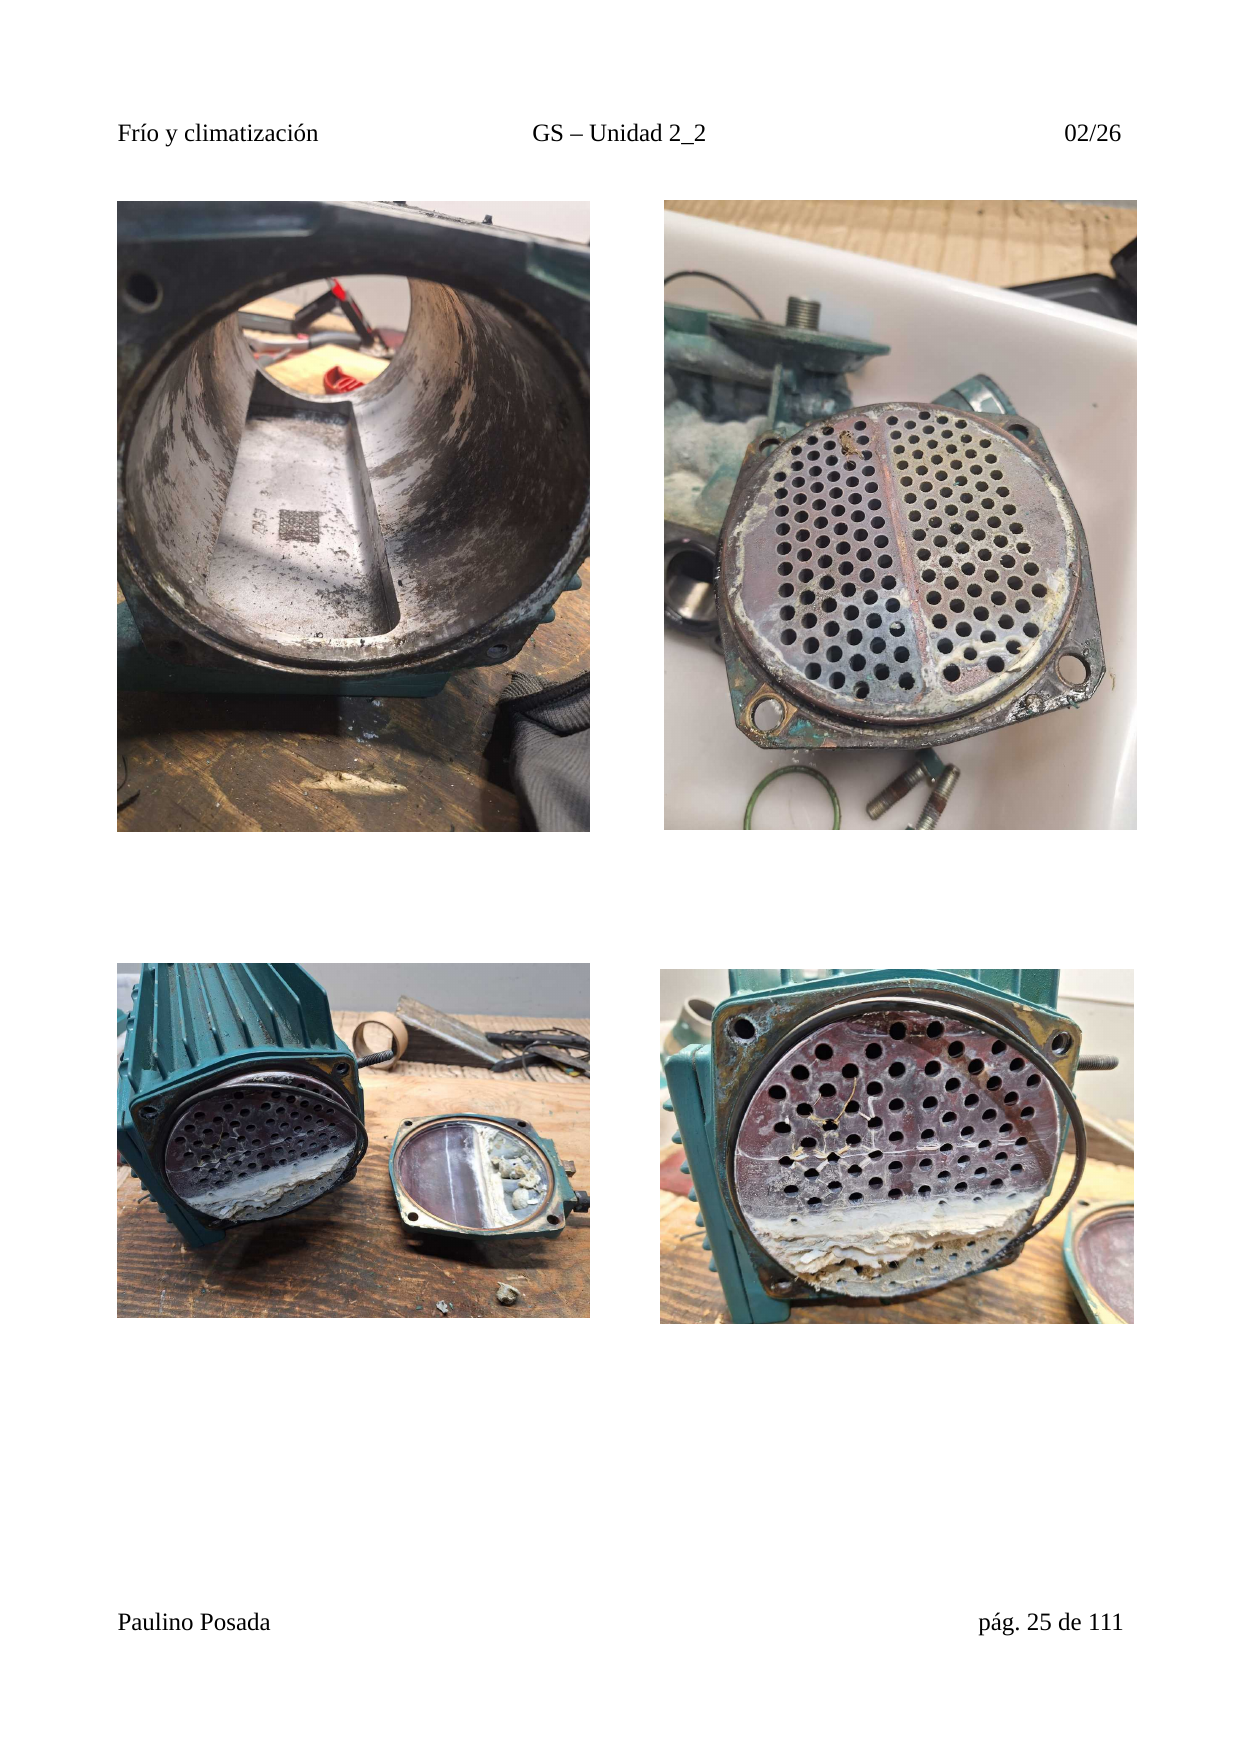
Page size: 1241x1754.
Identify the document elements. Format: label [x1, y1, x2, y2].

picture [117, 963, 590, 1318]
picture [117, 201, 590, 832]
picture [660, 969, 1134, 1324]
picture [664, 200, 1137, 830]
